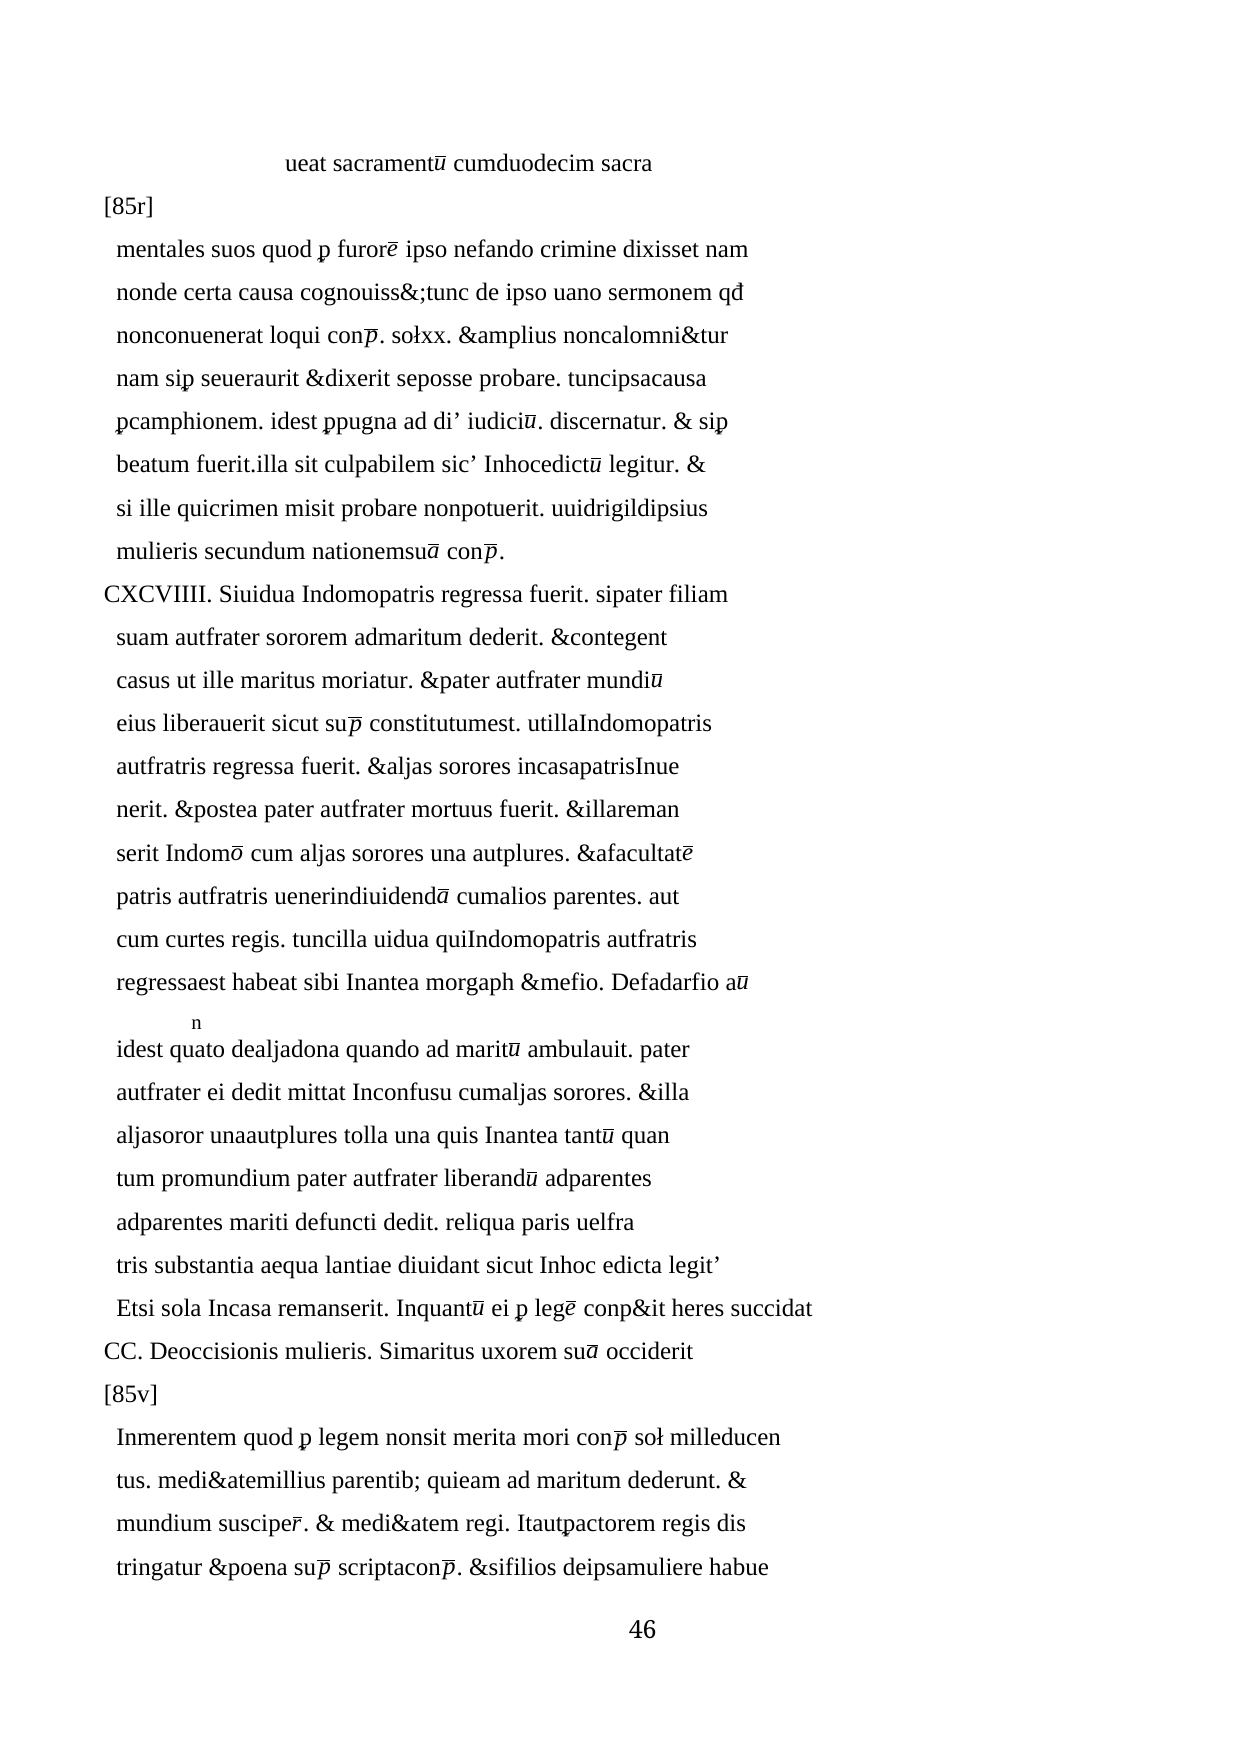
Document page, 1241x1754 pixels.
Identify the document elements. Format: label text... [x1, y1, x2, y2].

text nerit. &postea pater autfrater mortuus fuerit. &illareman [103, 794, 1211, 823]
text patris autfratris uenerindiuidend cumalios parentes. aut [103, 881, 1211, 909]
text regressaest habeat sibi Inantea morgaph &mefio. Defadarfio a [103, 967, 1211, 996]
text mundium suscipe. & medi&atem regi. Itautᵱactorem regis dis [103, 1508, 1211, 1537]
text eius liberauerit sicut su constitutumest. utillaIndomopatris [103, 708, 1211, 737]
text [85r] [103, 191, 1211, 219]
text nam siᵱ seueraurit &dixerit seposse probare. tuncipsacausa [103, 363, 1211, 392]
text autfrater ei dedit mittat Inconfusu cumaljas sorores. &illa [103, 1077, 1211, 1106]
text casus ut ille maritus moriatur. &pater autfrater mundi [103, 665, 1211, 694]
text n [103, 1010, 1211, 1034]
text mulieris secundum nationemsu con. [103, 536, 1211, 564]
text Inmerentem quod ᵱ legem nonsit merita mori con soł milleducen [103, 1422, 1211, 1451]
text ᵱcamphionem. idest ᵱpugna ad di’ iudici. discernatur. & siᵱ [103, 406, 1211, 435]
text CC. Deoccisionis mulieris. Simaritus uxorem su occiderit [103, 1336, 1211, 1365]
text adparentes mariti defuncti dedit. reliqua paris uelfra [103, 1207, 1211, 1235]
text CXCVIIII. Siuidua Indomopatris regressa fuerit. sipater filiam [103, 579, 1211, 608]
text [85v] [103, 1379, 1211, 1408]
text aljasoror unaautplures tolla una quis Inantea tant quan [103, 1120, 1211, 1149]
text mentales suos quod ᵱ furor ipso nefando crimine dixisset nam [103, 234, 1211, 263]
text tus. medi&atemillius parentib; quieam ad maritum dederunt. & [103, 1465, 1211, 1494]
text idest quato dealjadona quando ad marit ambulauit. pater [103, 1034, 1211, 1063]
text si ille quicrimen misit probare nonpotuerit. uuidrigildipsius [103, 493, 1211, 521]
text cum curtes regis. tuncilla uidua quiIndomopatris autfratris [103, 924, 1211, 953]
text nonde certa causa cognouiss&;tunc de ipso uano sermonem qđ [103, 277, 1211, 306]
text ueat sacrament cumduodecim sacra [103, 148, 1211, 176]
text tris substantia aequa lantiae diuidant sicut Inhoc edicta legit’ [103, 1250, 1211, 1278]
text serit Indom cum aljas sorores una autplures. &afacultat [103, 838, 1211, 866]
text tum promundium pater autfrater liberand adparentes [103, 1163, 1211, 1192]
text suam autfrater sororem admaritum dederit. &contegent [103, 622, 1211, 651]
text nonconuenerat loqui con. sołxx. &amplius noncalomni&tur [103, 320, 1211, 349]
text Etsi sola Incasa remanserit. Inquant ei ᵱ leg conp&it heres succidat [103, 1293, 1211, 1322]
text beatum fuerit.illa sit culpabilem sic’ Inhocedict legitur. & [103, 449, 1211, 478]
text autfratris regressa fuerit. &aljas sorores incasapatrisInue [103, 751, 1211, 780]
text tringatur &poena su scriptacon. &sifilios deipsamuliere habue [103, 1552, 1211, 1580]
